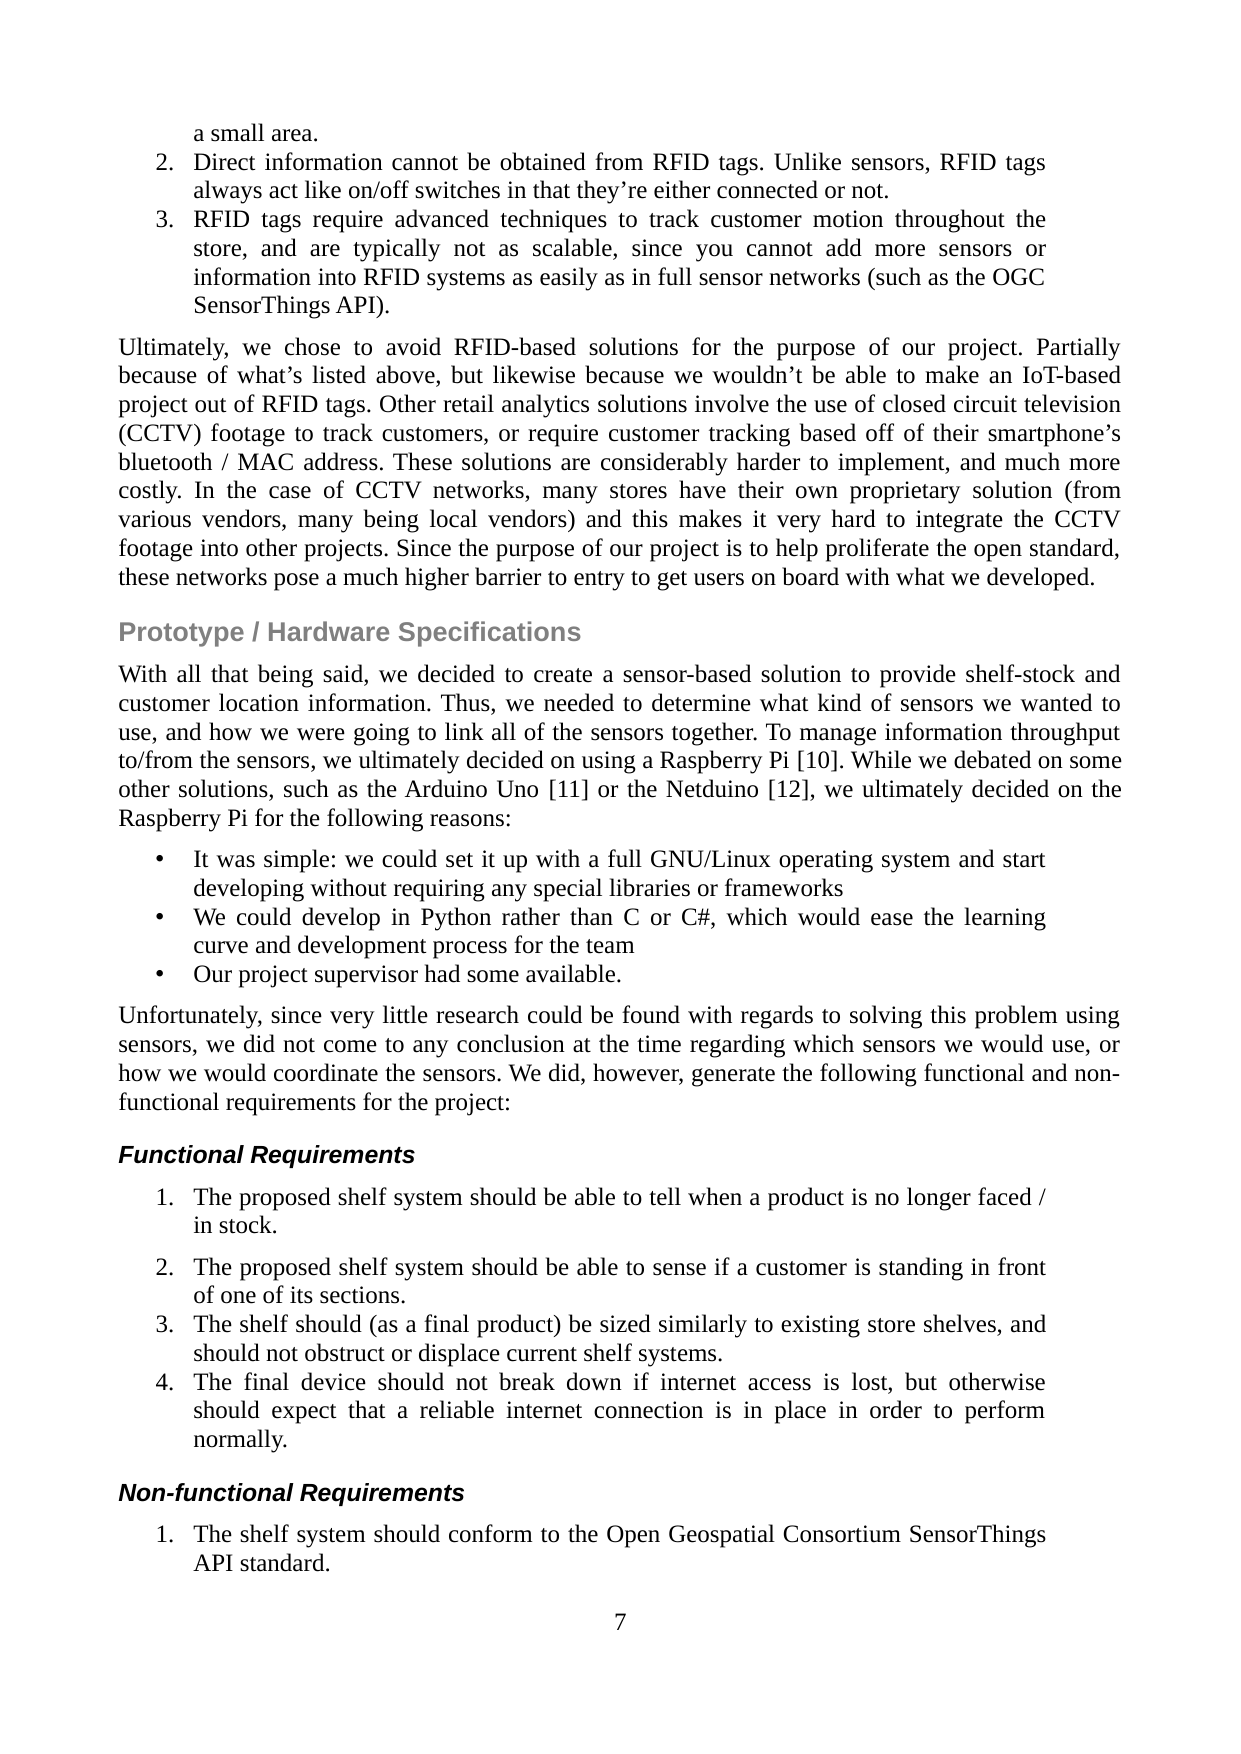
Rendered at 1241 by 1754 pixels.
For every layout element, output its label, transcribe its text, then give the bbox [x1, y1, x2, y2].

list The proposed shelf system should be able to tell when a product is no longer faced / in stock. [155, 1182, 1047, 1239]
list The shelf system should conform to the Open Geospatial Consortium SensorThings API standard. [155, 1519, 1047, 1576]
text Ultimately, we chose to avoid RFID-based solutions for the purpose of our project. Partially because of what’s listed above, but likewise because we wouldn’t be able to make an IoT-based project out of RFID tags. Other retail analytics solutions involve the use of closed circuit television (CCTV) footage to track customers, or require customer tracking based off of their smartphone’s bluetooth / MAC address. These solutions are considerably harder to implement, and much more costly. In the case of CCTV networks, many stores have their own proprietary solution (from various vendors, many being local vendors) and this makes it very hard to integrate the CCTV footage into other projects. Since the purpose of our project is to help proliferate the open standard, these networks pose a much higher barrier to entry to get users on board with what we developed. [118, 332, 1122, 591]
subtitle Functional Requirements [118, 1141, 1122, 1169]
subtitle Prototype / Hardware Specifications [118, 616, 1122, 647]
list It was simple: we could set it up with a full GNU/Linux operating system and start developing without requiring any special libraries or frameworks [155, 844, 1047, 902]
text With all that being said, we decided to create a sensor-based solution to provide shelf-stock and customer location information. Thus, we needed to determine what kind of sensors we wanted to use, and how we were going to link all of the sensors together. To manage information throughput to/from the sensors, we ultimately decided on using a Raspberry Pi [10]. While we debated on some other solutions, such as the Arduino Uno [11] or the Netduino [12], we ultimately decided on the Raspberry Pi for the following reasons: [118, 659, 1122, 832]
list The proposed shelf system should be able to sense if a customer is standing in front of one of its sections. [155, 1252, 1047, 1309]
list Our project supervisor had some available. [155, 959, 1047, 988]
subtitle Non-functional Requirements [118, 1478, 1122, 1506]
list RFID tags require advanced techniques to track customer motion throughout the store, and are typically not as scalable, since you cannot add more sensors or information into RFID systems as easily as in full sensor networks (such as the OGC SensorThings API). [155, 204, 1047, 319]
list Direct information cannot be obtained from RFID tags. Unlike sensors, RFID tags always act like on/off switches in that they’re either connected or not. [155, 147, 1047, 204]
list The shelf should (as a final product) be sized similarly to existing store shelves, and should not obstruct or displace current shelf systems. [155, 1309, 1047, 1367]
list The final device should not break down if internet access is lost, but otherwise should expect that a reliable internet connection is in place in order to perform normally. [155, 1367, 1047, 1453]
list We could develop in Python rather than C or C#, which would ease the learning curve and development process for the team [155, 902, 1047, 959]
list a small area. [155, 118, 1047, 147]
text Unfortunately, since very little research could be found with regards to solving this problem using sensors, we did not come to any conclusion at the time regarding which sensors we would use, or how we would coordinate the sensors. We did, however, generate the following functional and non-functional requirements for the project: [118, 1001, 1122, 1116]
